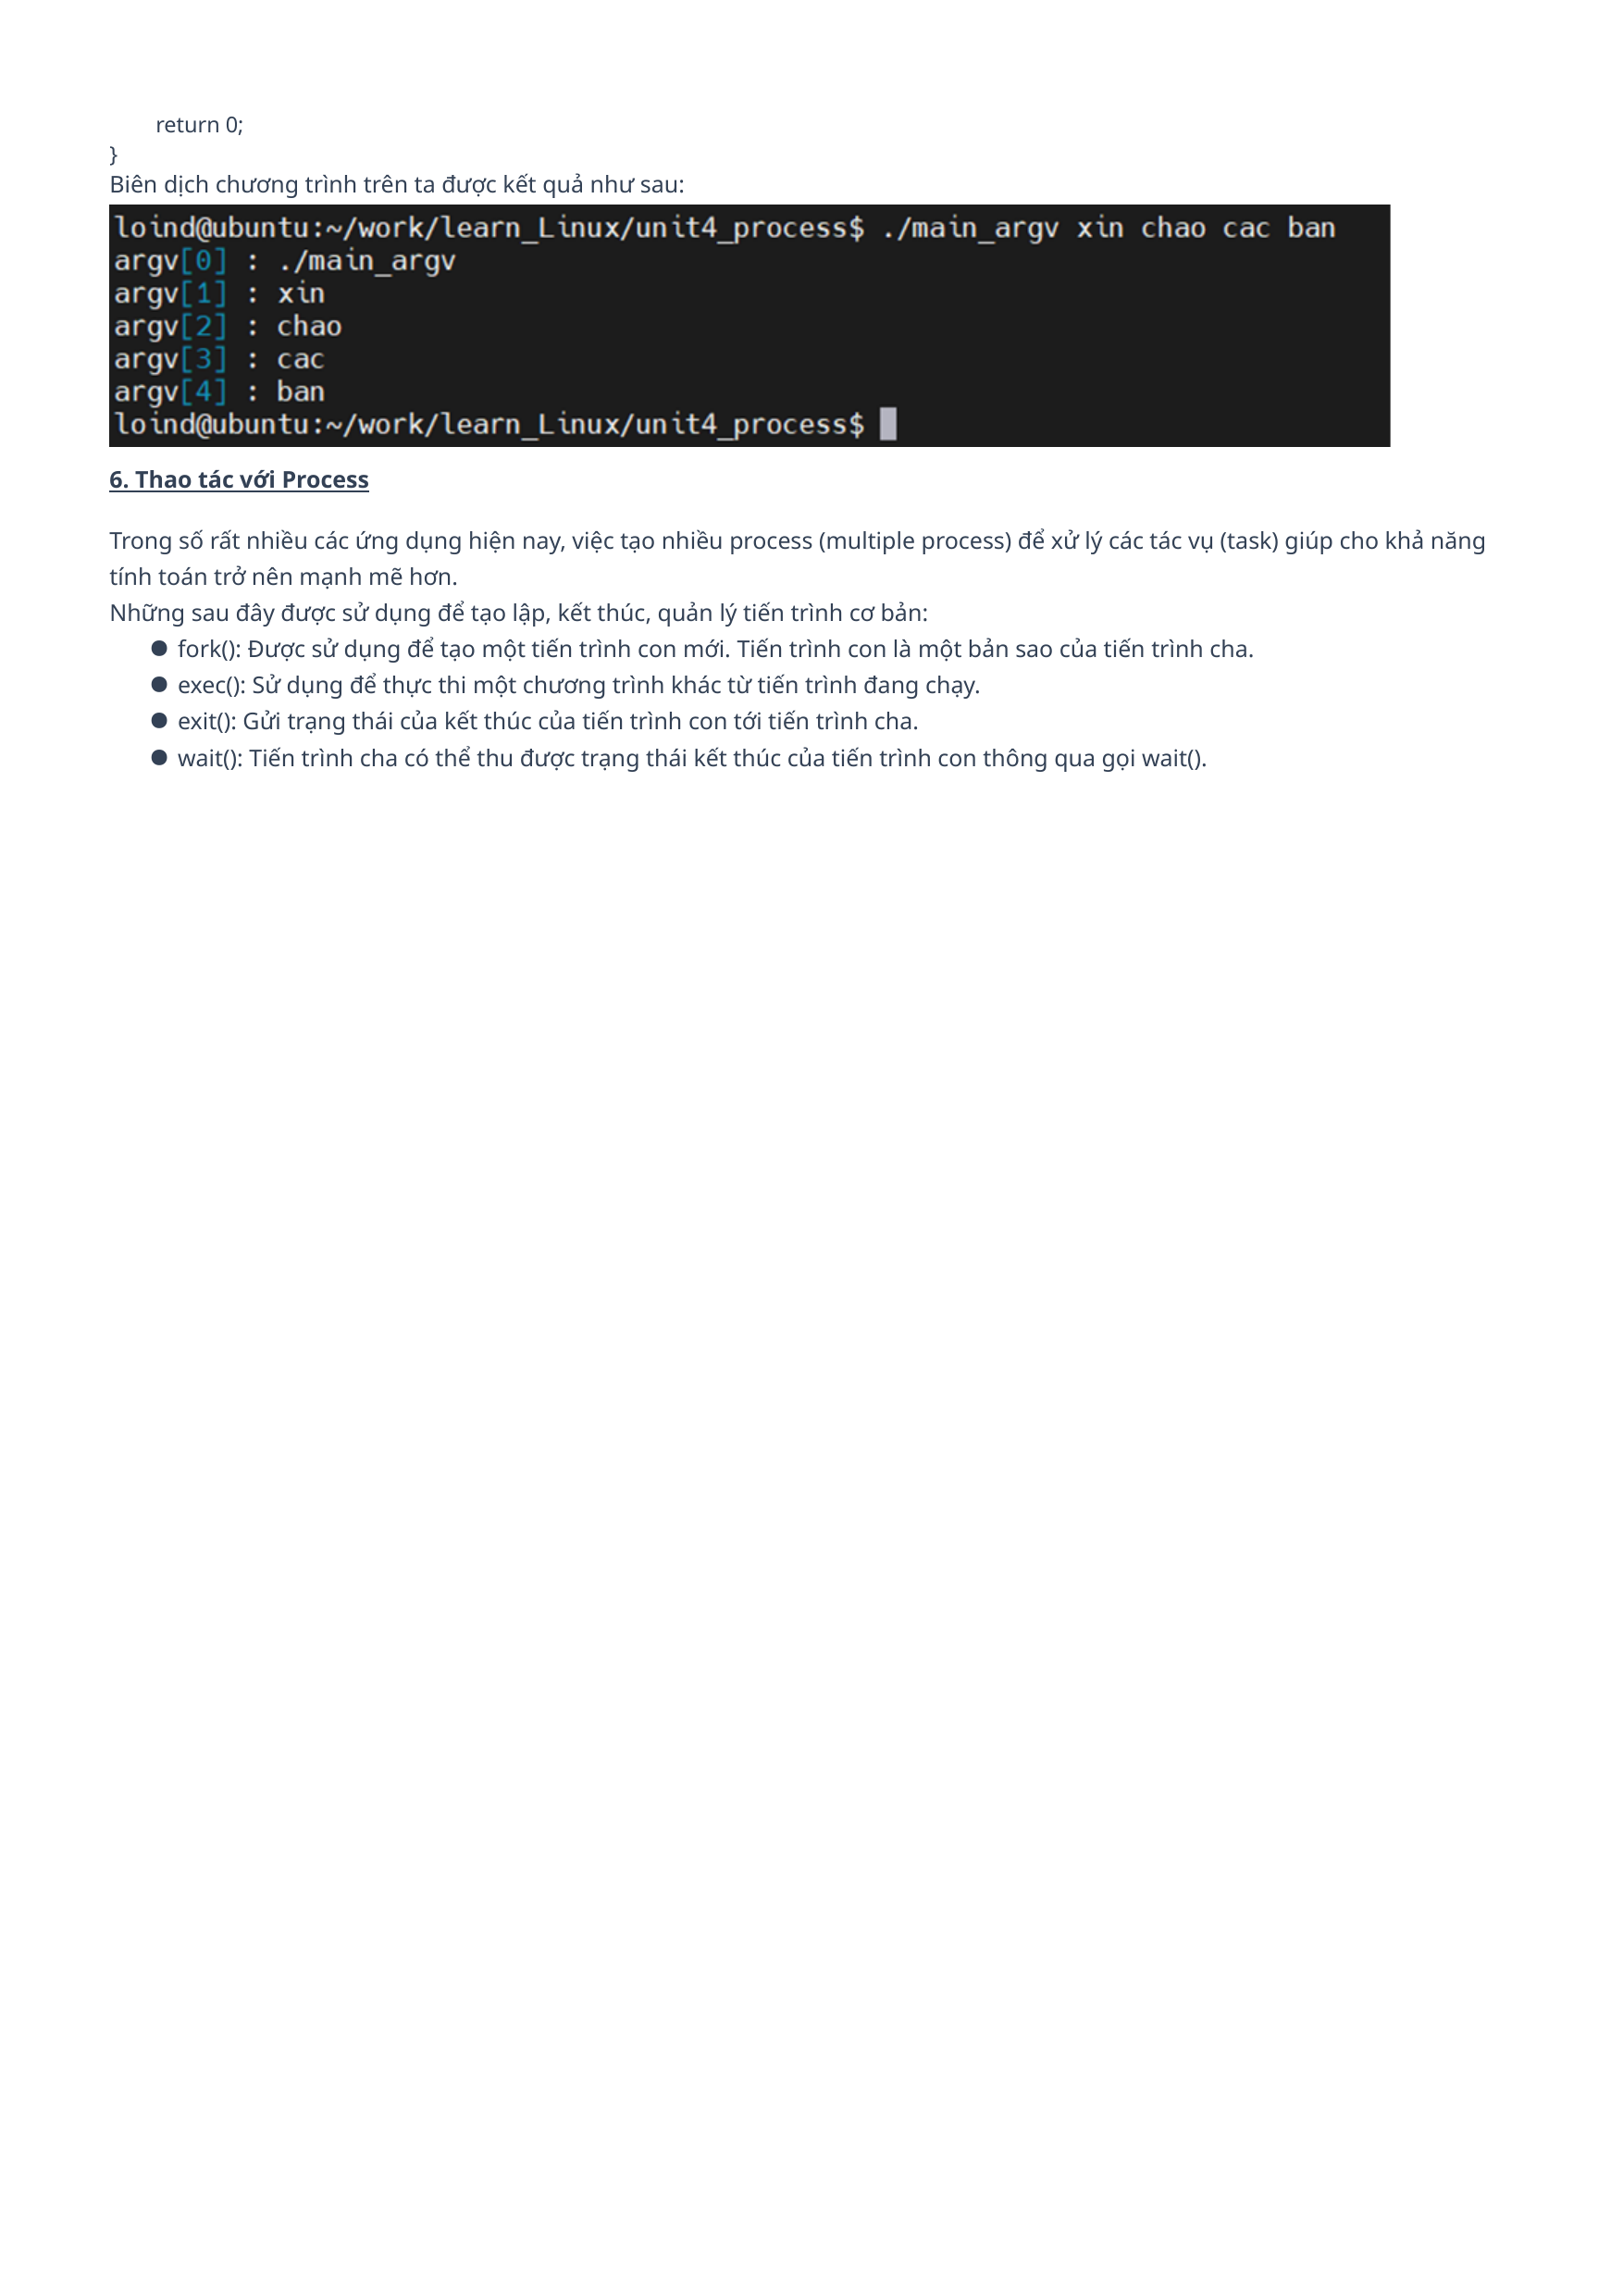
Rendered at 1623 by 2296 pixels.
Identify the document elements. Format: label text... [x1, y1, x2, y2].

picture [109, 205, 1391, 447]
text Trong số rất nhiều các ứng dụng hiện nay, việc tạo nhiều process (multiple process) để xử lý các tác vụ (task) giúp cho khả năng tính toán trở nên mạnh mẽ hơn. [109, 524, 1514, 591]
text } [109, 139, 1514, 168]
text Những sau đây được sử dụng để tạo lập, kết thúc, quản lý tiến trình cơ bản: [109, 597, 1514, 628]
text return 0; [109, 109, 1514, 139]
list exec(): Sử dụng để thực thi một chương trình khác từ tiến trình đang chạy. [150, 669, 1514, 701]
subtitle 6. Thao tác với Process [109, 464, 1514, 495]
text Biên dịch chương trình trên ta được kết quả như sau: [109, 168, 1514, 200]
list wait(): Tiến trình cha có thể thu được trạng thái kết thúc của tiến trình con thông qua gọi wait(). [150, 741, 1514, 773]
list exit(): Gửi trạng thái của kết thúc của tiến trình con tới tiến trình cha. [150, 705, 1514, 737]
list fork(): Được sử dụng để tạo một tiến trình con mới. Tiến trình con là một bản sao của tiến trình cha. [150, 633, 1514, 664]
